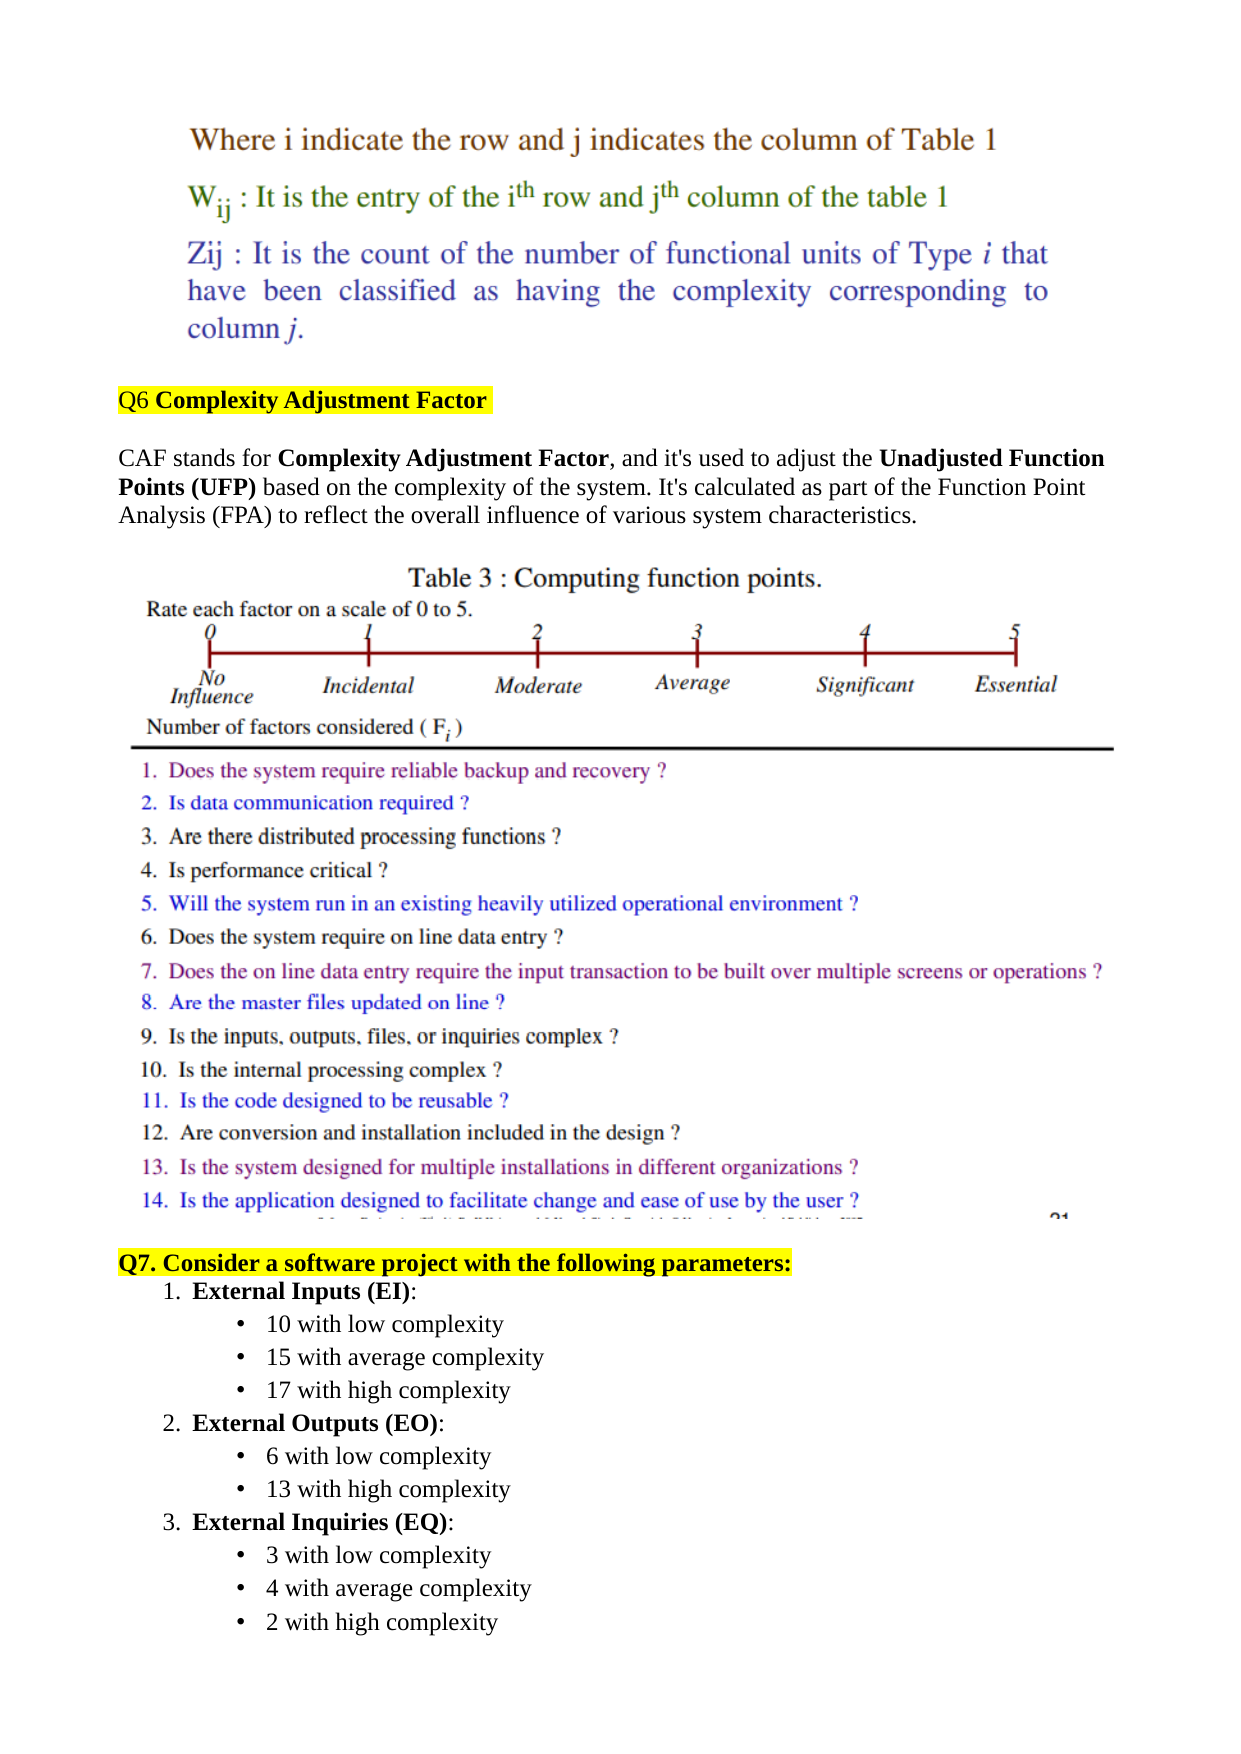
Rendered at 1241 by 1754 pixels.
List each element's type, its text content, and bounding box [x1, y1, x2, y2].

list 10 with low complexity [236, 1309, 1122, 1338]
list External Inputs (EI): [162, 1276, 1122, 1305]
list 17 with high complexity [236, 1375, 1122, 1404]
list External Inquiries (EQ): [162, 1507, 1122, 1536]
list 2 with high complexity [236, 1607, 1122, 1635]
list External Outputs (EO): [162, 1408, 1122, 1437]
list 6 with low complexity [236, 1441, 1122, 1470]
text Q6 Complexity Adjustment Factor [118, 386, 1122, 414]
list 15 with average complexity [236, 1342, 1122, 1371]
text Q7. Consider a software project with the following parameters: [118, 1248, 1122, 1276]
list 13 with high complexity [236, 1474, 1122, 1503]
text CAF stands for Complexity Adjustment Factor, and it's used to adjust the Unadjusted Function Points (UFP) based on the complexity of the system. It's calculated as part of the Function Point Analysis (FPA) to reflect the overall influence of various system characteristics. [118, 443, 1122, 529]
list 3 with low complexity [236, 1541, 1122, 1569]
picture [184, 118, 1056, 357]
picture [118, 560, 1123, 1219]
list 4 with average complexity [236, 1573, 1122, 1602]
